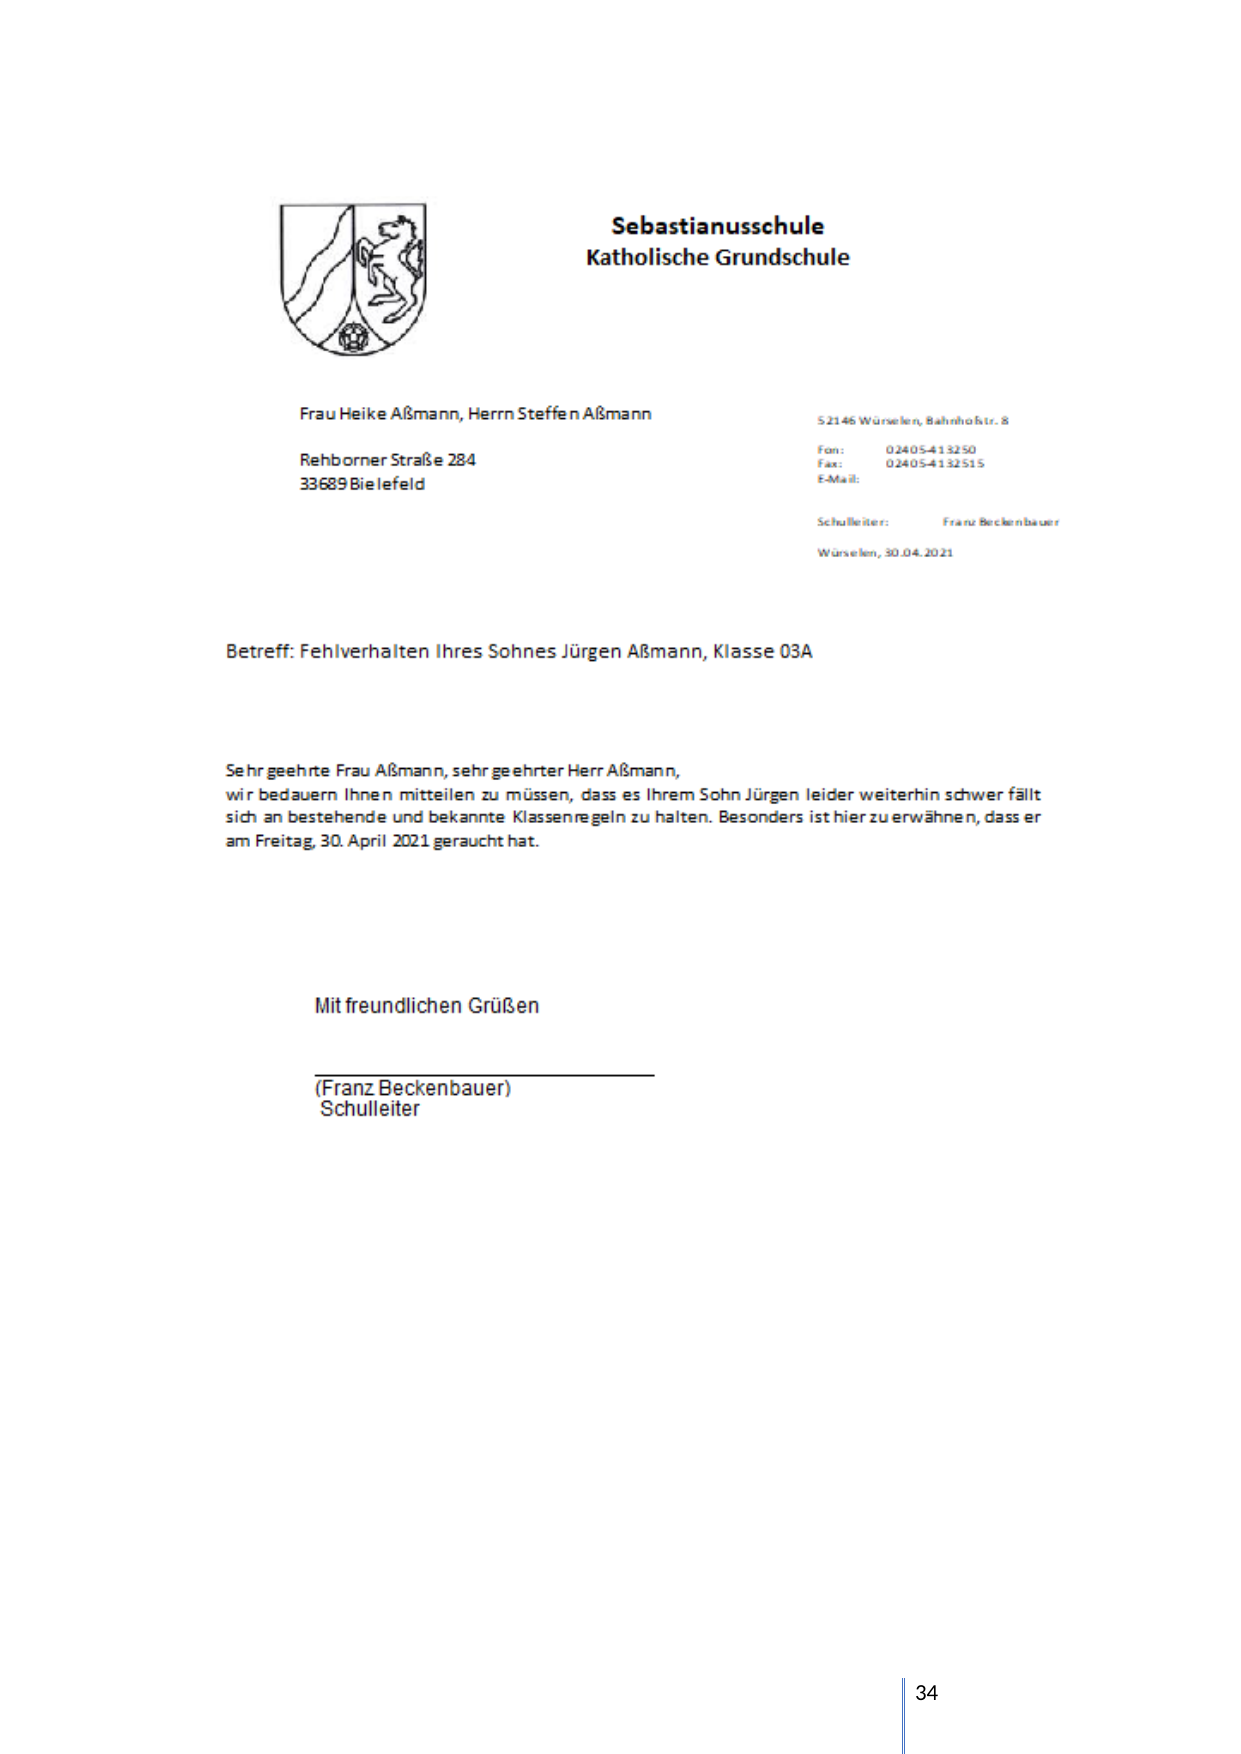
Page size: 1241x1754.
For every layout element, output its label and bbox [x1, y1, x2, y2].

picture [147, 147, 1103, 1365]
